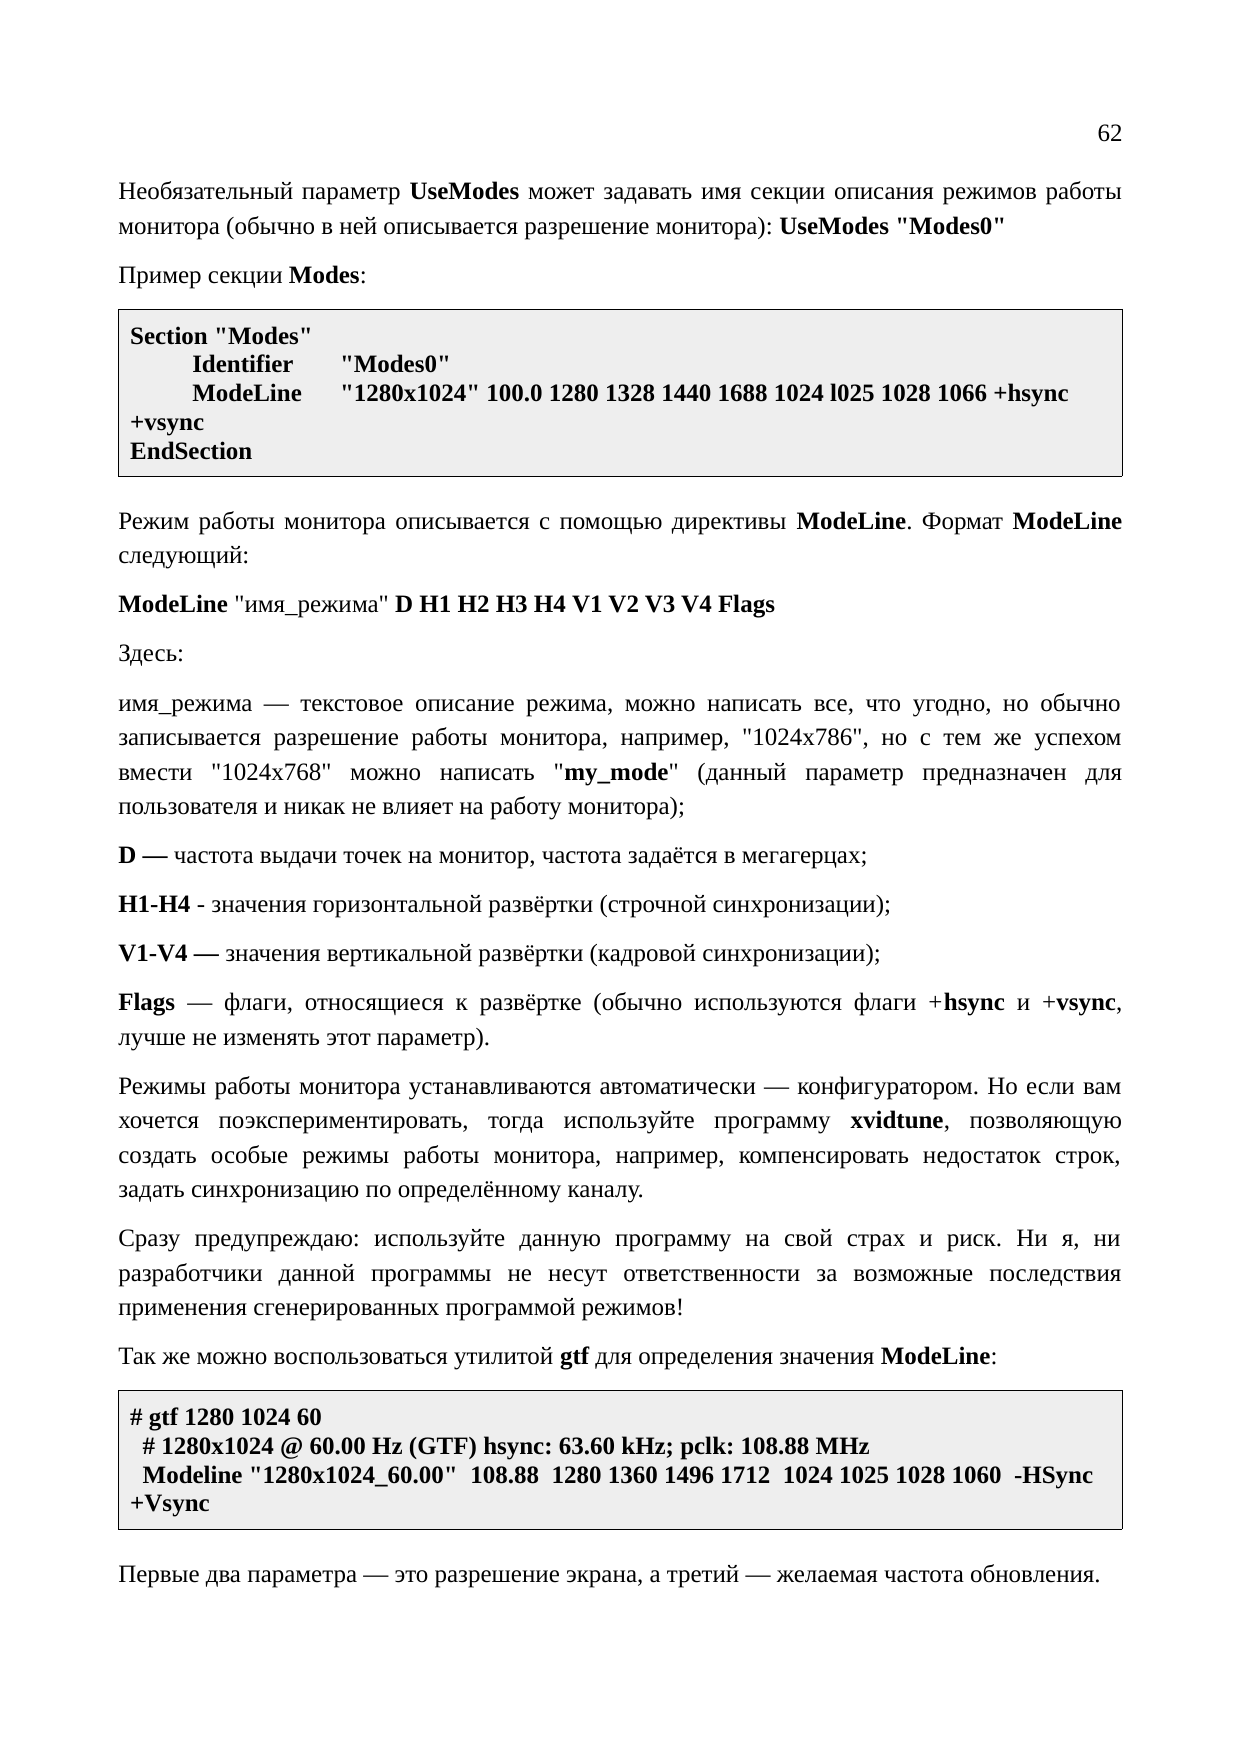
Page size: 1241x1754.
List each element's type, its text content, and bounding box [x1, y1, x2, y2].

text Section "Modes" [119, 310, 1122, 338]
text ModeLine "1280x1024" 100.0 1280 1328 1440 1688 1024 l025 1028 1066 +hsync +vsync [119, 366, 1122, 424]
text Flags — флаги, относящиеся к развёртке (обычно используются флаги +hsync и +vsync, лучше не изменять этот параметр). [118, 987, 1122, 1051]
text EndSection [119, 424, 1122, 476]
text Необязательный параметр UseModes может задавать имя секции описания режимов работы монитора (обычно в ней описывается разрешение монитора): UseModes "Modes0" [118, 176, 1122, 239]
text ModeLine "имя_режима" D H1 Н2 H3 Н4 V1 V2 V3 V4 Flags [118, 589, 1122, 618]
text имя_режима — текстовое описание режима, можно написать все, что угодно, но обычно записывается разрешение работы монитора, например, "1024x786", но с тем же успехом вмести "1024x768" можно написать "my_mode" (данный параметр предназначен для пользователя и никак не влияет на работу монитора); [118, 688, 1122, 820]
text Режим работы монитора описывается с помощью директивы ModeLine. Формат ModeLine следующий: [118, 506, 1122, 569]
text V1-V4 — значения вертикальной развёртки (кадровой синхронизации); [118, 938, 1122, 967]
text # gtf 1280 1024 60 [119, 1391, 1122, 1419]
text Сразу предупреждаю: используйте данную программу на свой страх и риск. Ни я, ни разработчики данной программы не несут ответственности за возможные последствия применения сгенерированных программой режимов! [118, 1223, 1122, 1321]
text Modeline "1280x1024_60.00" 108.88 1280 1360 1496 1712 1024 1025 1028 1060 -HSync +Vsync [119, 1448, 1122, 1529]
text Первые два параметра — это разрешение экрана, а третий — желаемая частота обновления. [118, 1559, 1122, 1587]
text D — частота выдачи точек на монитор, частота задаётся в мегагерцах; [118, 840, 1122, 869]
text Режимы работы монитора устанавливаются автоматически — конфигуратором. Но если вам хочется поэкспериментировать, тогда используйте программу xvidtune, позволяющую создать особые режимы работы монитора, например, компенсировать недостаток строк, задать синхронизацию по определённому каналу. [118, 1071, 1122, 1203]
text Здесь: [118, 638, 1122, 667]
text Н1-Н4 - значения горизонтальной развёртки (строчной синхронизации); [118, 889, 1122, 918]
text Identifier "Modes0" [119, 338, 1122, 366]
text Так же можно воспользоваться утилитой gtf для определения значения ModeLine: [118, 1341, 1122, 1370]
text Пример секции Modes: [118, 260, 1122, 289]
text # 1280x1024 @ 60.00 Hz (GTF) hsync: 63.60 kHz; pclk: 108.88 MHz [119, 1419, 1122, 1448]
